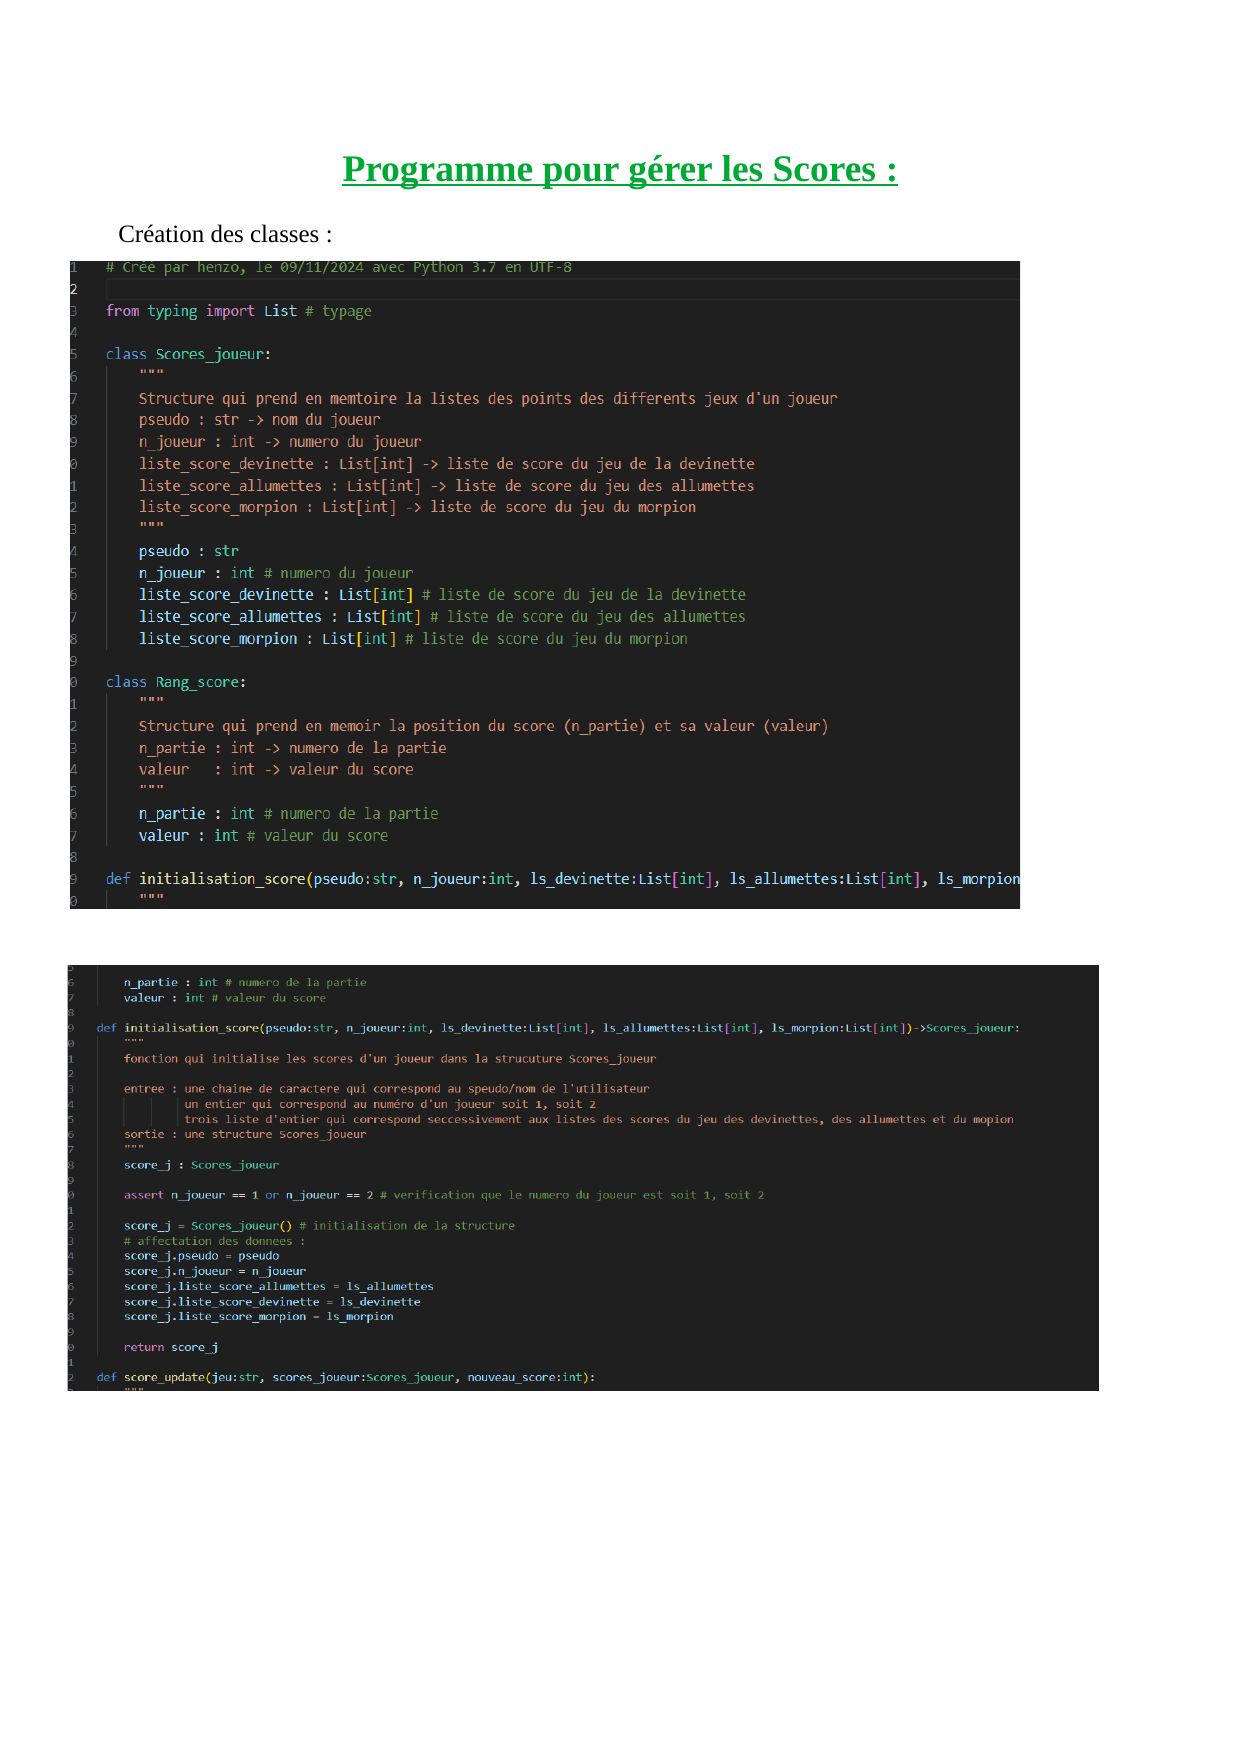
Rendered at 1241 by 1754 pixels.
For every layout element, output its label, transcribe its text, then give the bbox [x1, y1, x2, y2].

text Programme pour gérer les Scores : [118, 147, 1122, 190]
picture [67, 965, 1099, 1391]
text Création des classes : [118, 219, 1122, 247]
picture [70, 261, 391, 909]
